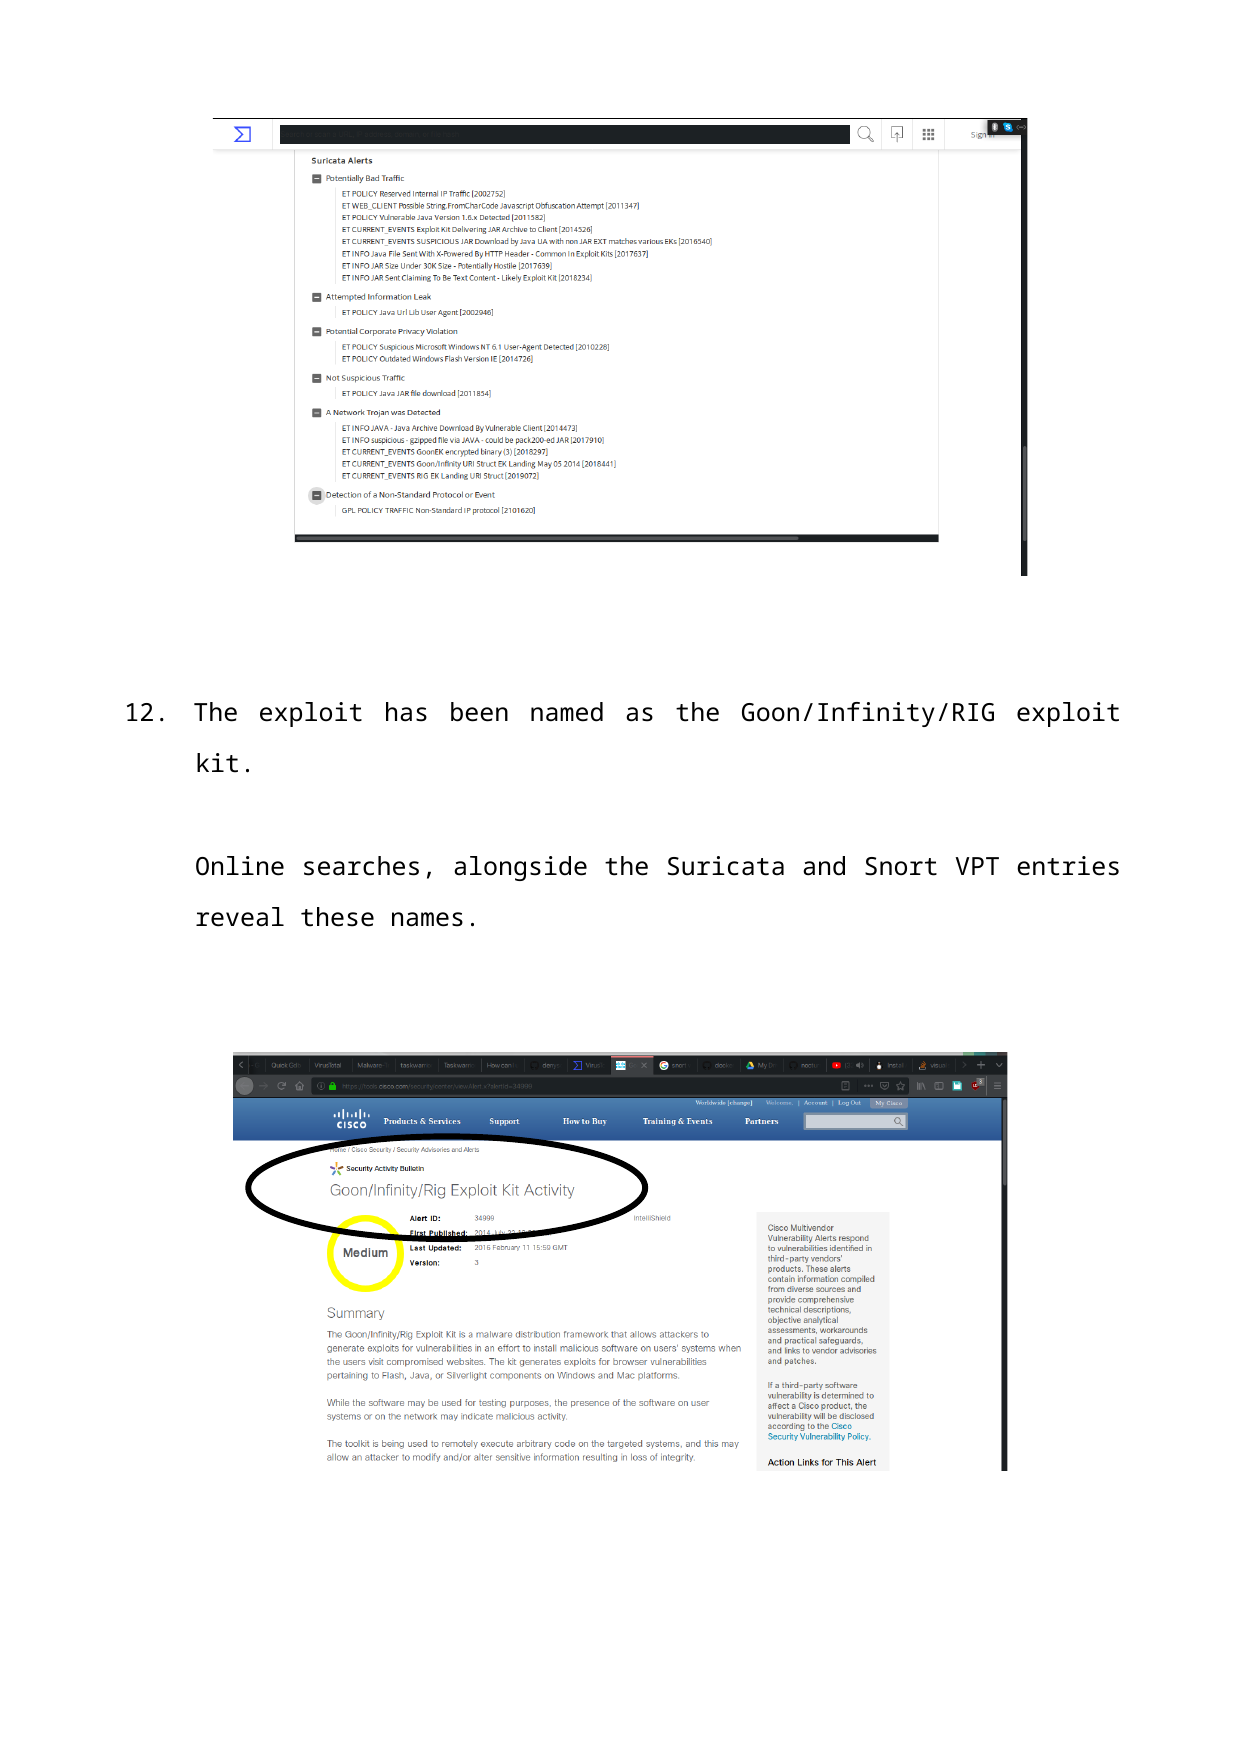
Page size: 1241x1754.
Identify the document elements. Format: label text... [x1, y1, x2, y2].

picture [212, 118, 1028, 576]
picture [233, 1052, 1008, 1471]
list The exploit has been named as the Goon/Infinity/RIG exploit kit. [124, 695, 1122, 780]
text Online searches, alongside the Suricata and Snort VPT entries reveal these names. [195, 848, 1122, 933]
